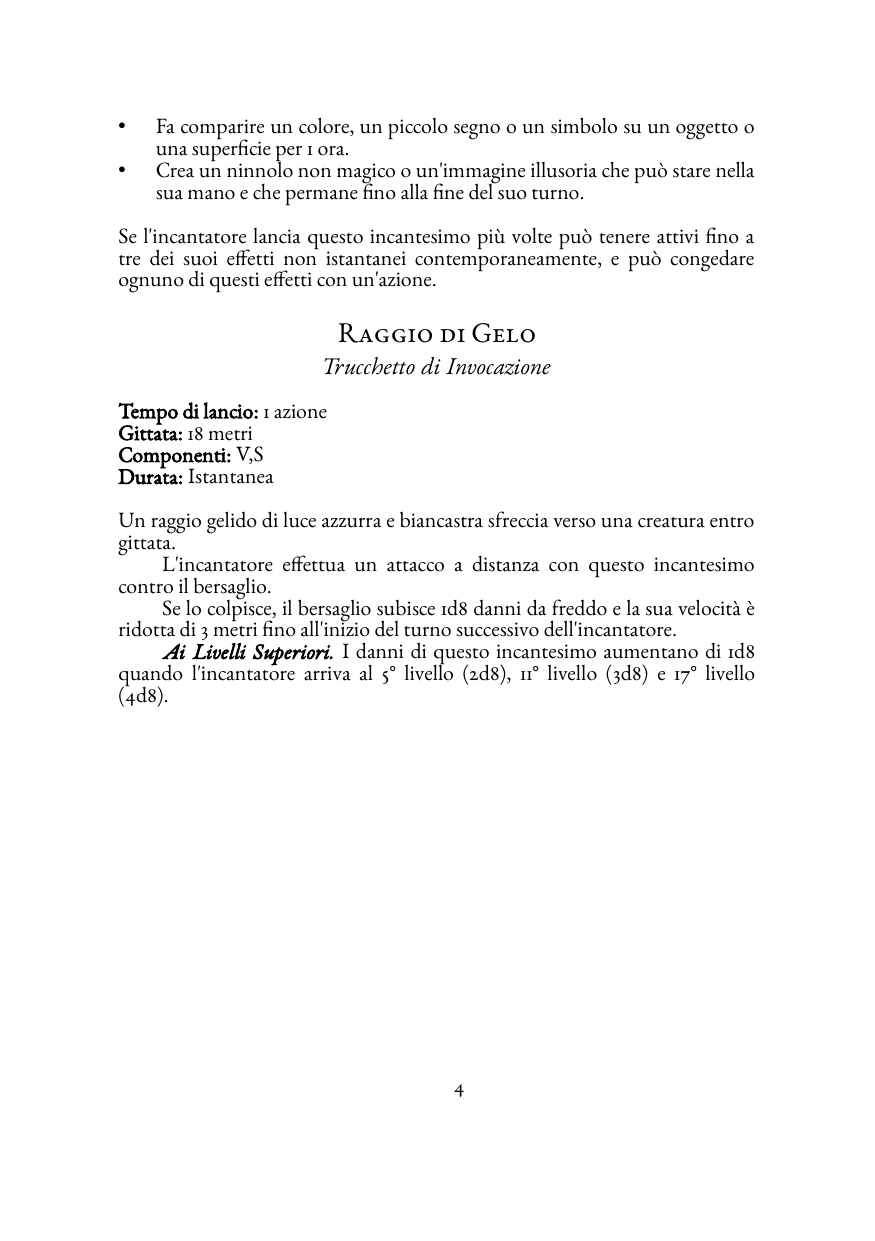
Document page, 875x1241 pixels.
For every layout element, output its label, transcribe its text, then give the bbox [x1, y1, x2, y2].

subtitle Trucchetto di Invocazione [118, 357, 756, 381]
text Se l'incantatore lancia questo incantesimo più volte può tenere attivi fino a tre dei suoi effetti non istantanei contemporaneamente, e può congedare ognuno di questi effetti con un'azione. [118, 227, 756, 293]
text Se lo colpisce, il bersaglio subisce 1d8 danni da freddo e la sua velocità è ridotta di 3 metri fino all'inizio del turno successivo dell'incantatore. [118, 599, 756, 643]
text Durata: Istantanea [118, 468, 756, 490]
text Ai Livelli Superiori. I danni di questo incantesimo aumentano di 1d8 quando l'incantatore arriva al 5° livello (2d8), 11° livello (3d8) e 17° livello (4d8). [118, 643, 756, 709]
text Gittata: 18 metri [118, 424, 756, 446]
text Componenti: V,S [123, 446, 756, 468]
list Crea un ninnolo non magico o un'immagine illusoria che può stare nella sua mano e che permane fino alla fine del suo turno. [118, 162, 756, 206]
text Tempo di lancio: 1 azione [118, 399, 756, 424]
text Un raggio gelido di luce azzurra e biancastra sfreccia verso una creatura entro gittata. [118, 512, 756, 556]
list Fa comparire un colore, un piccolo segno o un simbolo su un oggetto o una superficie per 1 ora. [118, 118, 756, 162]
subtitle Raggio di Gelo [118, 323, 756, 351]
text L'incantatore effettua un attacco a distanza con questo incantesimo contro il bersaglio. [118, 556, 756, 599]
text Componenti: V,S [118, 455, 161, 468]
